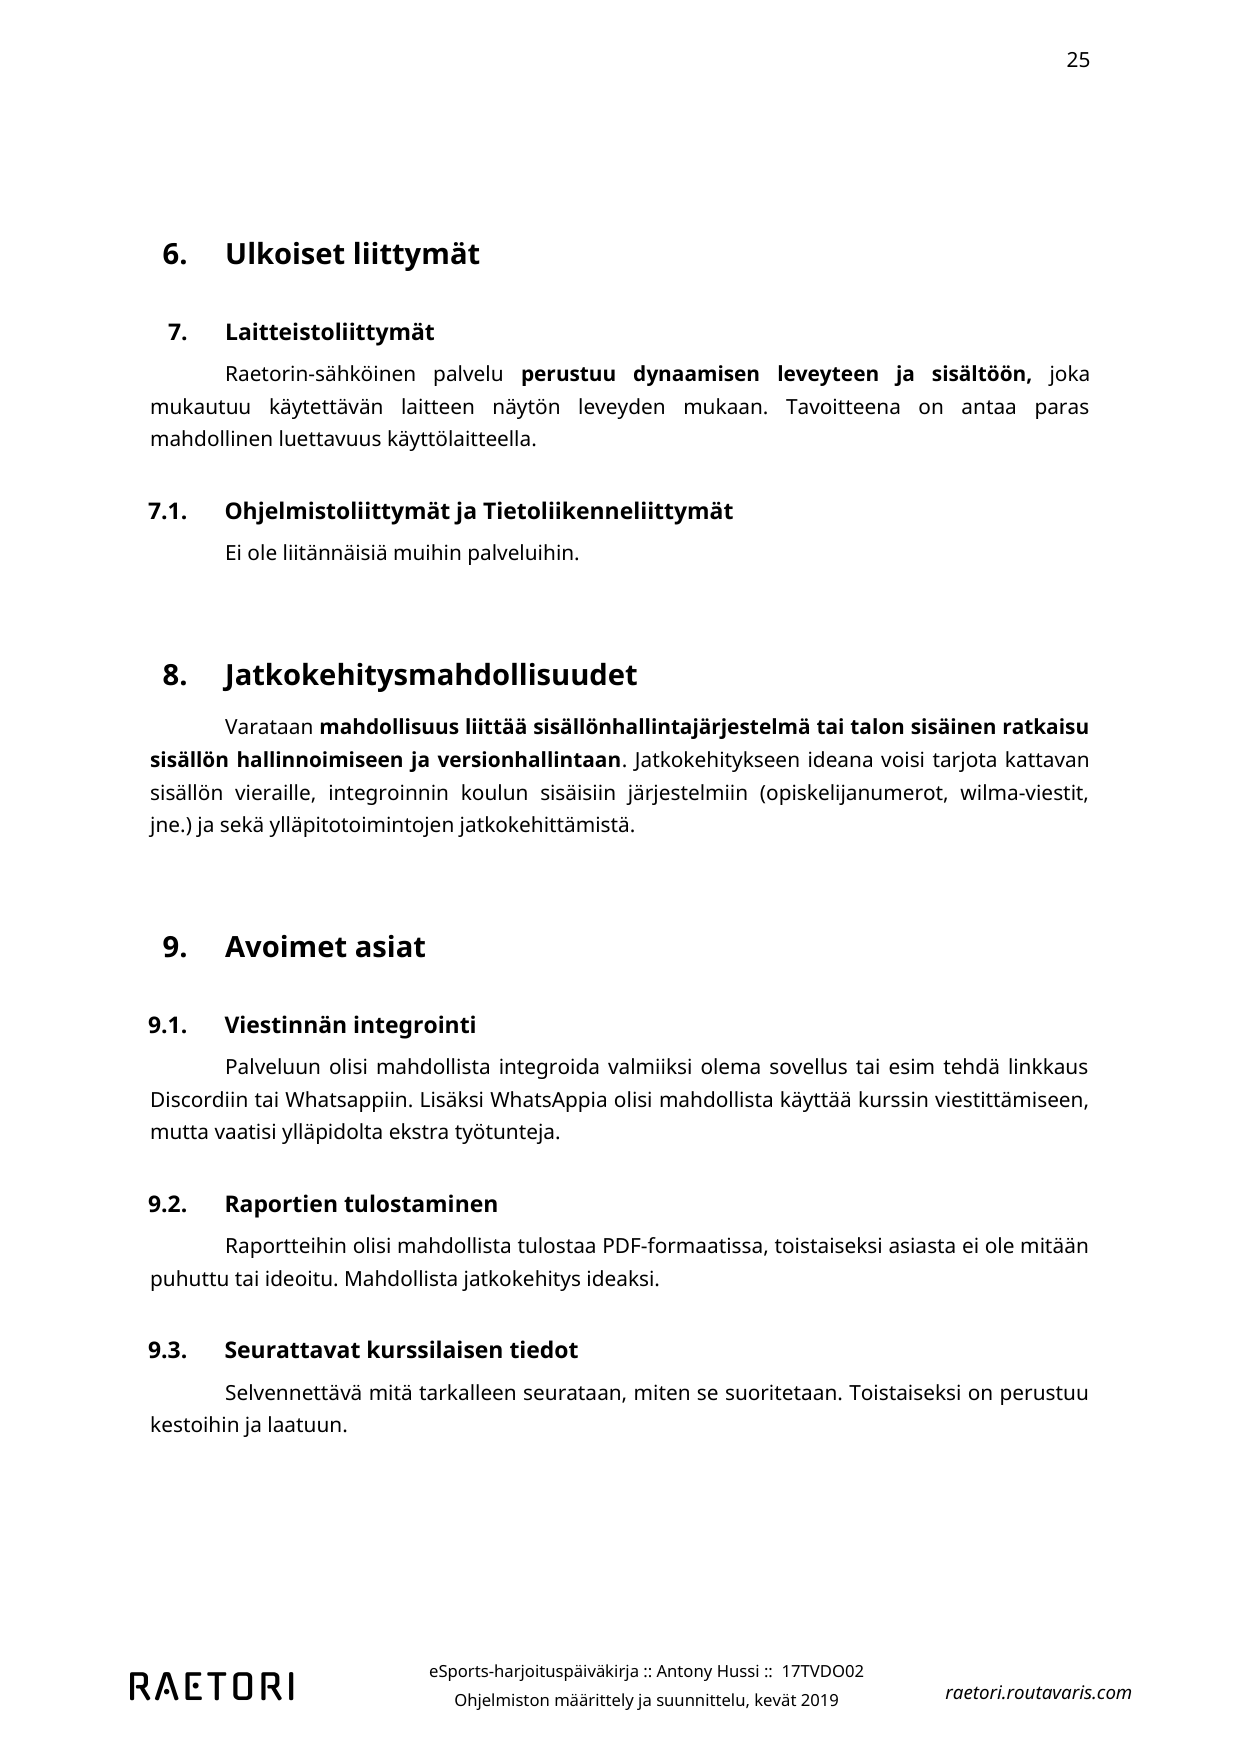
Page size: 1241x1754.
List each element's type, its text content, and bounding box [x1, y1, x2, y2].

picture [121, 1665, 303, 1707]
subtitle Ulkoiset liittymät [187, 233, 1090, 273]
text Varataan mahdollisuus liittää sisällönhallintajärjestelmä tai talon sisäinen ratkaisu sisällön hallinnoimiseen ja versionhallintaan. Jatkokehitykseen ideana voisi tarjota kattavan sisällön vieraille, integroinnin koulun sisäisiin järjestelmiin (opiskelijanumerot, wilma-viestit, jne.) ja sekä ylläpitotoimintojen jatkokehittämistä. [150, 712, 1090, 839]
subtitle Viestinnän integrointi [187, 1008, 1090, 1040]
text Selvennettävä mitä tarkalleen seurataan, miten se suoritetaan. Toistaiseksi on perustuu kestoihin ja laatuun. [150, 1378, 1090, 1439]
subtitle Seurattavat kurssilaisen tiedot [187, 1334, 1090, 1365]
text Raetorin-sähköinen palvelu perustuu dynaamisen leveyteen ja sisältöön, joka mukautuu käytettävän laitteen näytön leveyden mukaan. Tavoitteena on antaa paras mahdollinen luettavuus käyttölaitteella. [150, 359, 1090, 453]
subtitle Laitteistoliittymät [187, 316, 1090, 347]
text Raportteihin olisi mahdollista tulostaa PDF-formaatissa, toistaiseksi asiasta ei ole mitään puhuttu tai ideoitu. Mahdollista jatkokehitys ideaksi. [150, 1231, 1090, 1292]
text Ei ole liitännäisiä muihin palveluihin. [150, 538, 1090, 567]
subtitle Raportien tulostaminen [187, 1188, 1090, 1219]
text Palveluun olisi mahdollista integroida valmiiksi olema sovellus tai esim tehdä linkkaus Discordiin tai Whatsappiin. Lisäksi WhatsAppia olisi mahdollista käyttää kurssin viestittämiseen, mutta vaatisi ylläpidolta ekstra työtunteja. [150, 1052, 1090, 1146]
subtitle Avoimet asiat [150, 926, 1090, 966]
subtitle Ohjelmistoliittymät ja Tietoliikenneliittymät [187, 495, 1090, 526]
subtitle Jatkokehitysmahdollisuudet [150, 654, 1090, 694]
